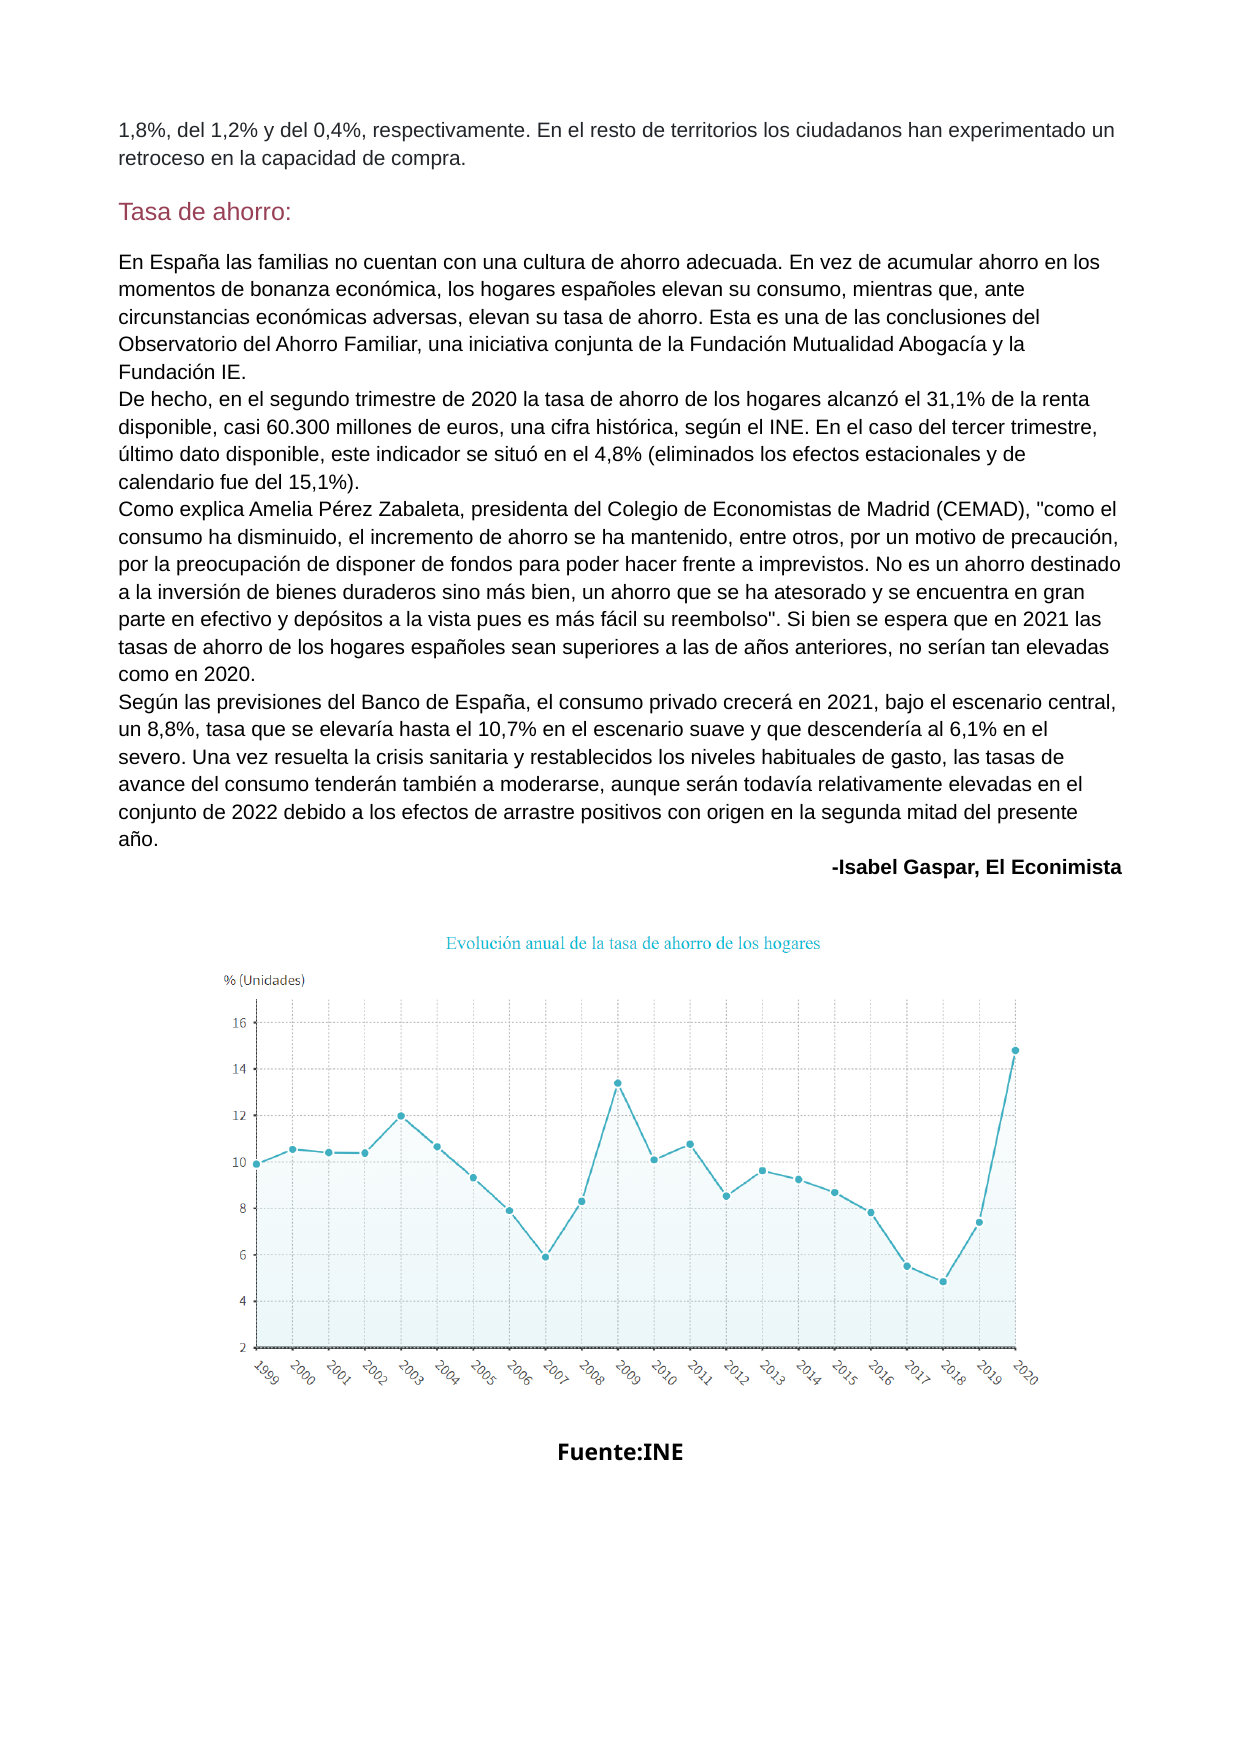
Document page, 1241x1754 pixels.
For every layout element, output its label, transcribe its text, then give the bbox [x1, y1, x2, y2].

text Según las previsiones del Banco de España, el consumo privado crecerá en 2021, bajo el escenario central, un 8,8%, tasa que se elevaría hasta el 10,7% en el escenario suave y que descendería al 6,1% en el severo. Una vez resuelta la crisis sanitaria y restablecidos los niveles habituales de gasto, las tasas de avance del consumo tenderán también a moderarse, aunque serán todavía relativamente elevadas en el conjunto de 2022 debido a los efectos de arrastre positivos con origen en la segunda mitad del presente año. [118, 690, 1122, 851]
text En España las familias no cuentan con una cultura de ahorro adecuada. En vez de acumular ahorro en los momentos de bonanza económica, los hogares españoles elevan su consumo, mientras que, ante circunstancias económicas adversas, elevan su tasa de ahorro. Esta es una de las conclusiones del Observatorio del Ahorro Familiar, una iniciativa conjunta de la Fundación Mutualidad Abogacía y la Fundación IE. [118, 250, 1122, 384]
text Como explica Amelia Pérez Zabaleta, presidenta del Colegio de Economistas de Madrid (CEMAD), "como el consumo ha disminuido, el incremento de ahorro se ha mantenido, entre otros, por un motivo de precaución, por la preocupación de disponer de fondos para poder hacer frente a imprevistos. No es un ahorro destinado a la inversión de bienes duraderos sino más bien, un ahorro que se ha atesorado y se encuentra en gran parte en efectivo y depósitos a la vista pues es más fácil su reembolso". Si bien se espera que en 2021 las tasas de ahorro de los hogares españoles sean superiores a las de años anteriores, no serían tan elevadas como en 2020. [118, 497, 1122, 686]
text -Isabel Gaspar, El Econimista [118, 855, 1122, 879]
text Tasa de ahorro: [118, 197, 1122, 226]
text De hecho, en el segundo trimestre de 2020 la tasa de ahorro de los hogares alcanzó el 31,1% de la renta disponible, casi 60.300 millones de euros, una cifra histórica, según el INE. En el caso del tercer trimestre, último dato disponible, este indicador se situó en el 4,8% (eliminados los efectos estacionales y de calendario fue del 15,1%). [118, 387, 1122, 494]
picture [208, 900, 1071, 1406]
text 1,8%, del 1,2% y del 0,4%, respectivamente. En el resto de territorios los ciudadanos han experimentado un retroceso en la capacidad de compra. [118, 118, 1122, 169]
text Fuente:INE [118, 1436, 1122, 1467]
